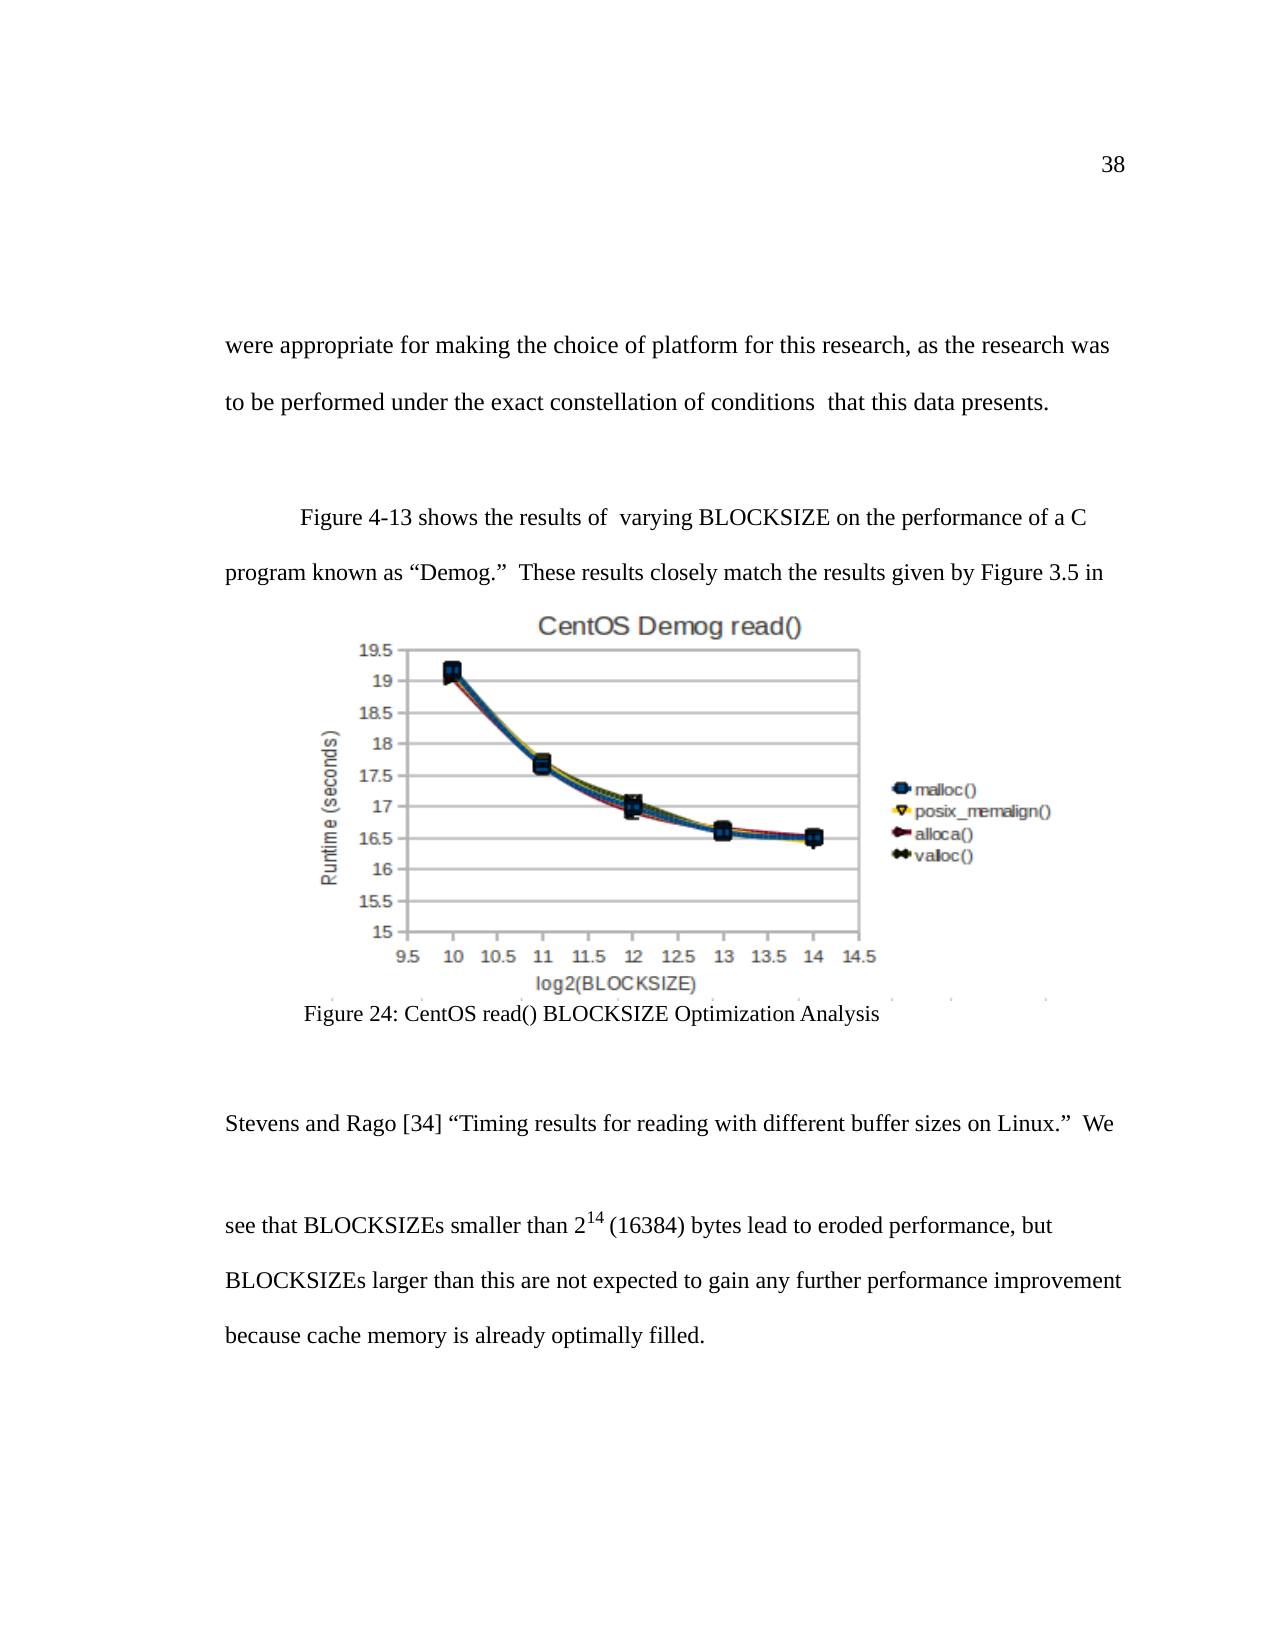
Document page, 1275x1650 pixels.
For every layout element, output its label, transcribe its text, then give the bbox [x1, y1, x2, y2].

text Figure 4-13 shows the results of varying BLOCKSIZE on the performance of a C program known as “Demog.” These results closely match the results given by Figure 3.5 in [225, 502, 1125, 585]
text Figure 24: CentOS read() BLOCKSIZE Optimization Analysis [303, 1001, 1068, 1026]
picture [303, 607, 1069, 1001]
text Stevens and Rago [34] “Timing results for reading with different buffer sizes on Linux.” We see that BLOCKSIZEs smaller than 214 (16384) bytes lead to eroded performance, but BLOCKSIZEs larger than this are not expected to gain any further performance improvement because cache memory is already optimally filled. [225, 1109, 1125, 1349]
text were appropriate for making the choice of platform for this research, as the research was to be performed under the exact constellation of conditions that this data presents. [225, 330, 1125, 416]
